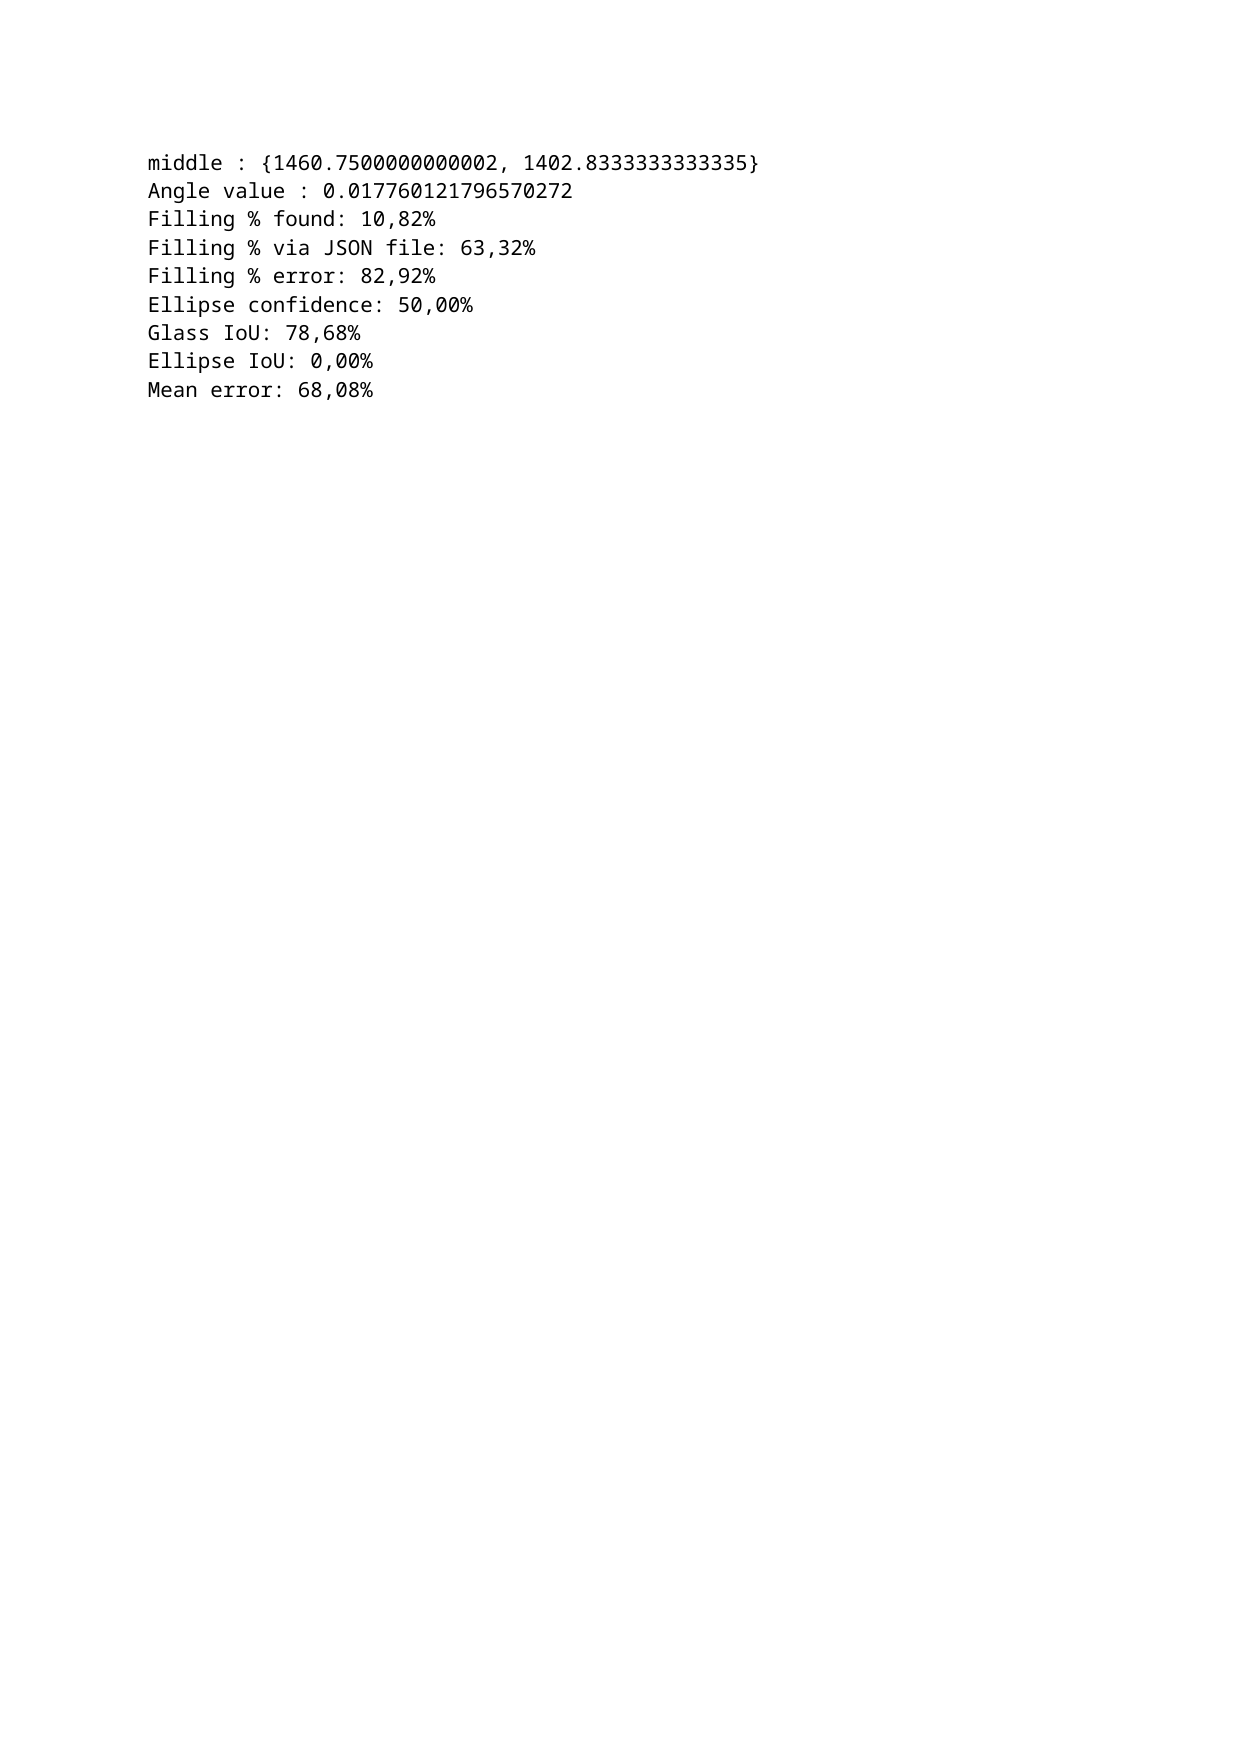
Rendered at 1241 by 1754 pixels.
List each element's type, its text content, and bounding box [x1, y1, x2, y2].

text Angle value : 0.017760121796570272 [148, 176, 1093, 204]
text middle : {1460.7500000000002, 1402.8333333333335} [148, 148, 1093, 176]
text Filling % via JSON file: 63,32% [148, 233, 1093, 261]
text Ellipse confidence: 50,00% [148, 290, 1093, 318]
text Glass IoU: 78,68% [148, 318, 1093, 347]
text Ellipse IoU: 0,00% [148, 347, 1093, 375]
text Mean error: 68,08% [148, 375, 1093, 403]
text Filling % error: 82,92% [148, 261, 1093, 290]
text Filling % found: 10,82% [148, 204, 1093, 233]
